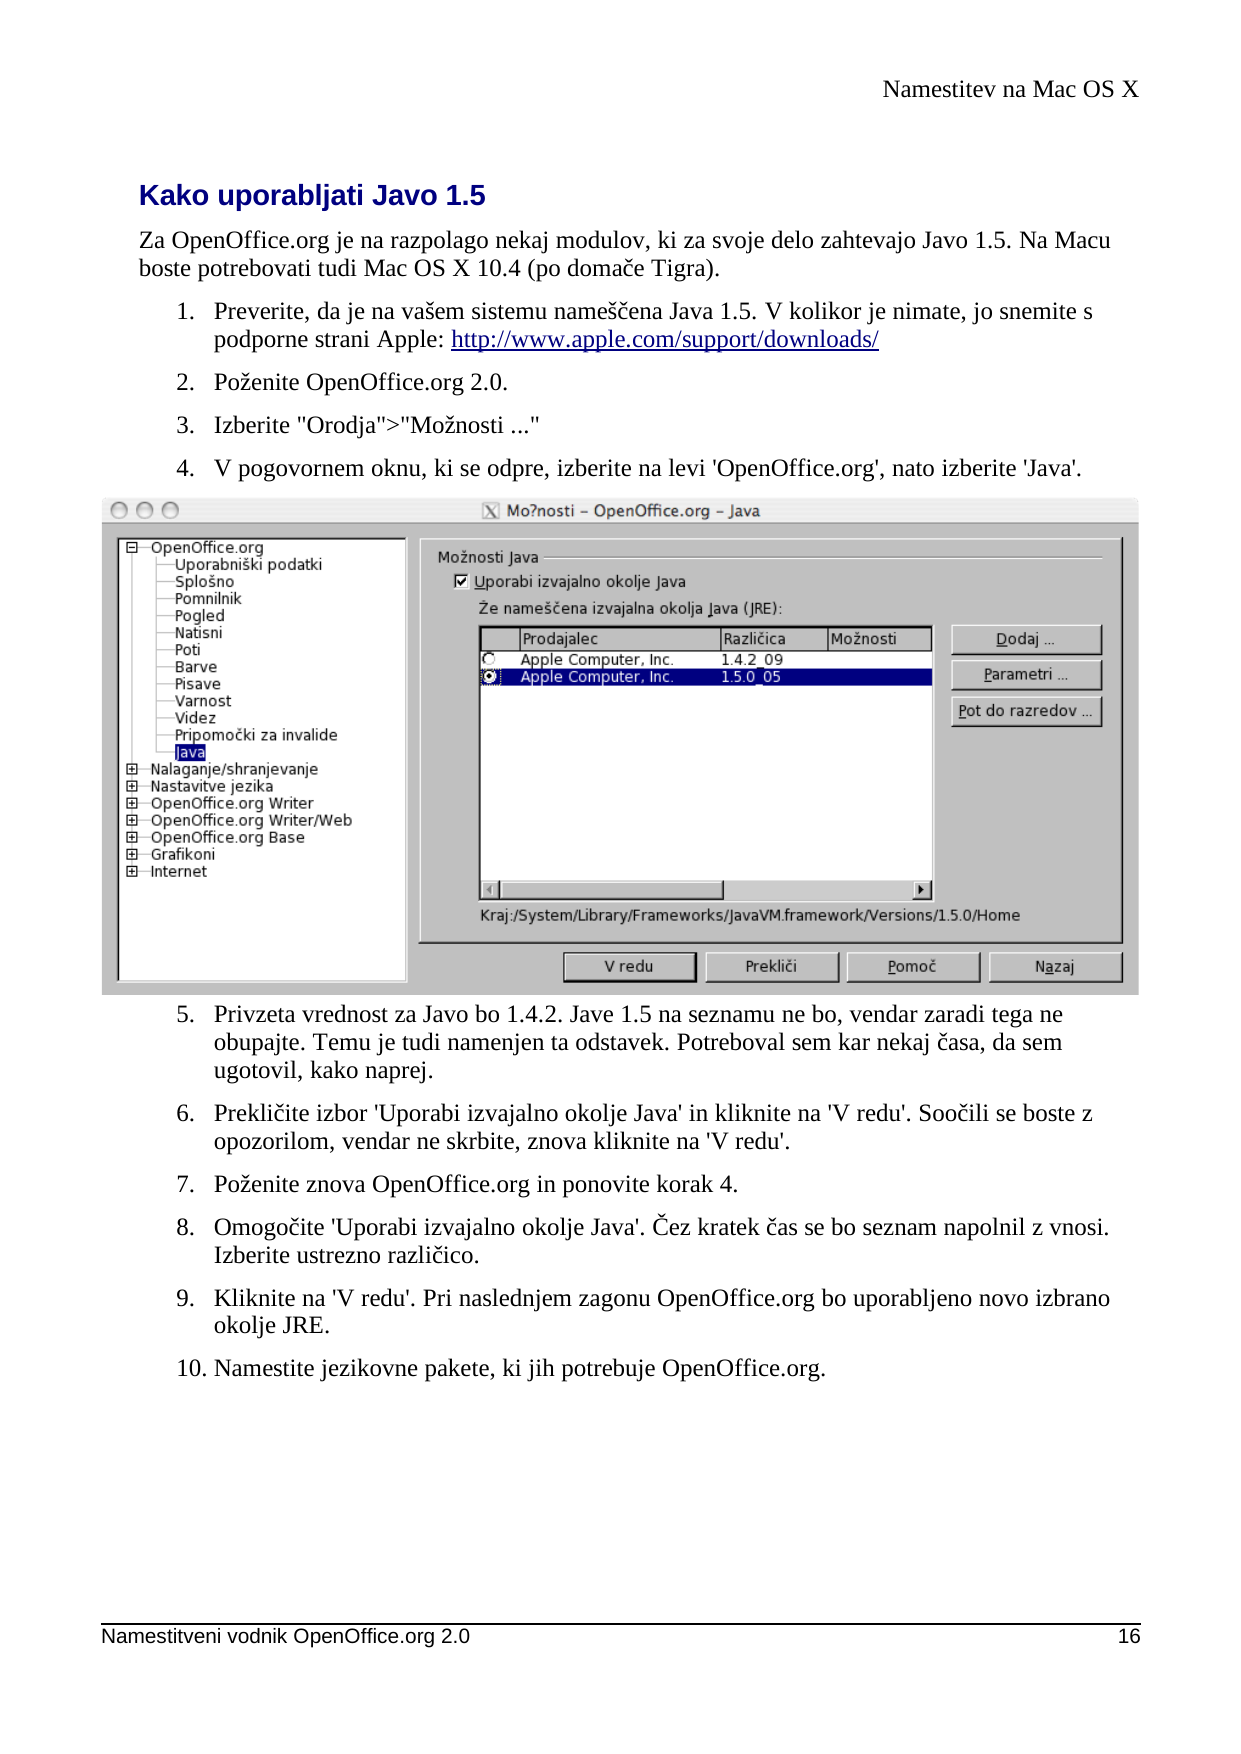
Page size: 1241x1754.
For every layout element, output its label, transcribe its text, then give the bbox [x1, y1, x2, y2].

list V pogovornem oknu, ki se odpre, izberite na levi 'OpenOffice.org', nato izberite 'Java'. [176, 453, 1139, 481]
list Privzeta vrednost za Javo bo 1.4.2. Jave 1.5 na seznamu ne bo, vendar zaradi tega ne obupajte. Temu je tudi namenjen ta odstavek. Potreboval sem kar nekaj časa, da sem ugotovil, kako naprej. [176, 995, 1139, 1084]
list Preverite, da je na vašem sistemu nameščena Java 1.5. V kolikor je nimate, jo snemite s podporne strani Apple: http://www.apple.com/support/downloads/ [176, 297, 1139, 353]
list Kliknite na 'V redu'. Pri naslednjem zagonu OpenOffice.org bo uporabljeno novo izbrano okolje JRE. [176, 1283, 1139, 1339]
list Prekličite izbor 'Uporabi izvajalno okolje Java' in kliknite na 'V redu'. Soočili se boste z opozorilom, vendar ne skrbite, znova kliknite na 'V redu'. [176, 1099, 1139, 1155]
list Namestite jezikovne pakete, ki jih potrebuje OpenOffice.org. [176, 1354, 1139, 1382]
list Izberite "Orodja">"Možnosti ..." [176, 411, 1139, 439]
list Omogočite 'Uporabi izvajalno okolje Java'. Čez kratek čas se bo seznam napolnil z vnosi. Izberite ustrezno različico. [176, 1213, 1139, 1269]
subtitle Kako uporabljati Javo 1.5 [138, 179, 1139, 211]
list Poženite znova OpenOffice.org in ponovite korak 4. [176, 1170, 1139, 1198]
list Poženite OpenOffice.org 2.0. [176, 368, 1139, 396]
picture [101, 497, 1139, 995]
text Za OpenOffice.org je na razpolago nekaj modulov, ki za svoje delo zahtevajo Javo 1.5. Na Macu boste potrebovati tudi Mac OS X 10.4 (po domače Tigra). [138, 226, 1139, 282]
